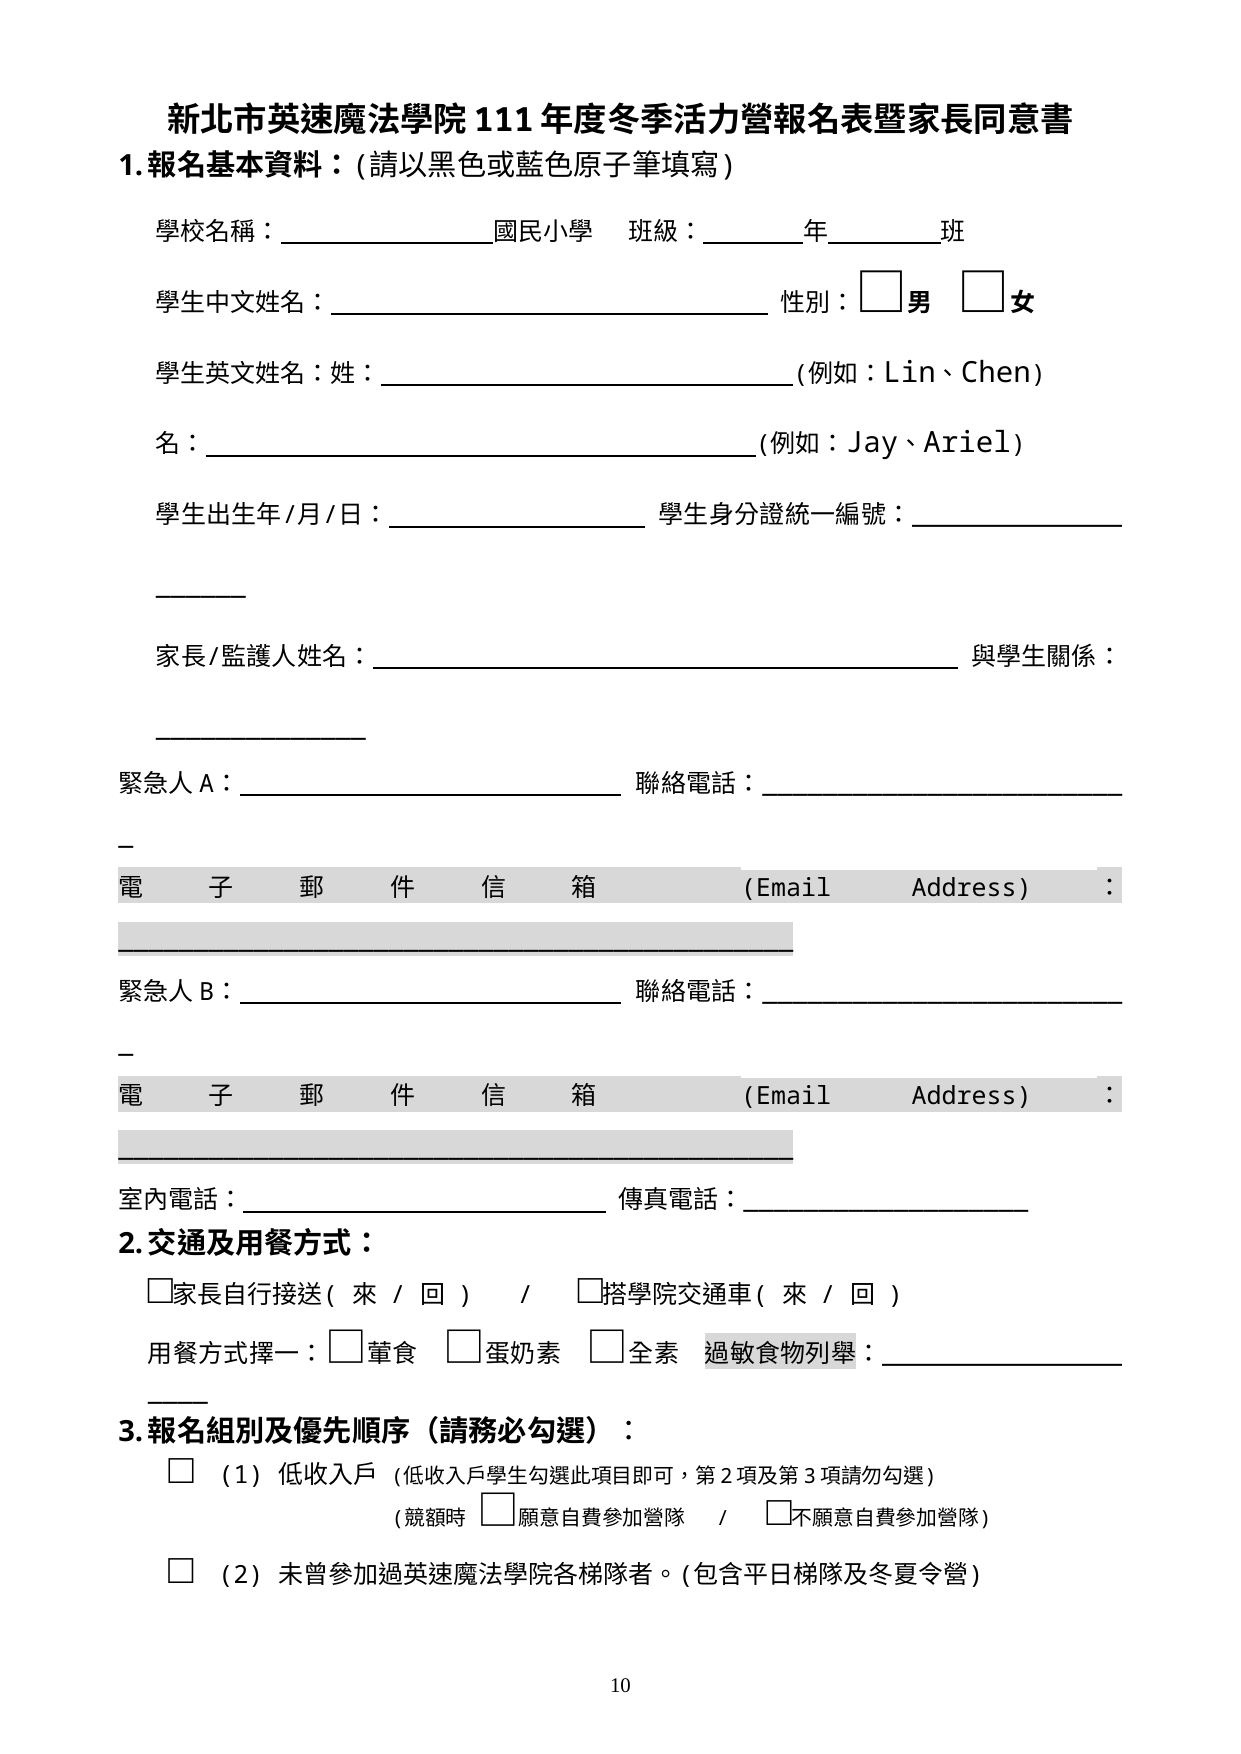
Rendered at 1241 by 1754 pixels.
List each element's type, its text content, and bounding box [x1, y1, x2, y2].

text 緊急人B： 聯絡電話：_________________________ [118, 959, 1122, 1063]
text □ (1) 低收入戶 (低收入戶學生勾選此項目即可，第2項及第3項請勿勾選) [168, 1450, 1122, 1492]
text 新北市英速魔法學院111年度冬季活力營報名表暨家長同意書 [118, 93, 1122, 141]
text 電子郵件信箱 (Email Address)：_____________________________________________ [118, 854, 1122, 959]
text 緊急人A： 聯絡電話：_________________________ [118, 750, 1122, 854]
text 室內電話： 傳真電話：___________________ [118, 1167, 1122, 1219]
text 學生英文姓名：姓： (例如：Lin、Chen) [156, 325, 1122, 396]
text □ (2) 未曾參加過英速魔法學院各梯隊者。(包含平日梯隊及冬夏令營) [168, 1534, 1122, 1596]
text 用餐方式擇一：□葷食 □蛋奶素 □全素 過敏食物列舉：____________________ [148, 1314, 1122, 1408]
text 學校名稱： 國民小學 班級： 年 班 [156, 184, 1122, 254]
text □家長自行接送( 來 / 回 ) / □搭學院交通車( 來 / 回 ) [148, 1262, 1122, 1314]
list 報名基本資料：(請以黑色或藍色原子筆填寫) [118, 141, 1122, 184]
list 報名組別及優先順序（請務必勾選）： [118, 1408, 1122, 1450]
list 交通及用餐方式： [118, 1219, 1122, 1262]
text (競額時 □願意自費參加營隊 / □不願意自費參加營隊) [319, 1492, 1122, 1534]
text 電子郵件信箱 (Email Address)：_____________________________________________ [118, 1063, 1122, 1167]
text 學生中文姓名： 性別：□男 □女 [156, 254, 1122, 325]
text 名： (例如：Jay、Ariel) [156, 396, 1122, 467]
text 學生出生年/月/日： 學生身分證統一編號：____________________ 家長/監護人姓名： 與學生關係：______________ [156, 467, 1122, 750]
